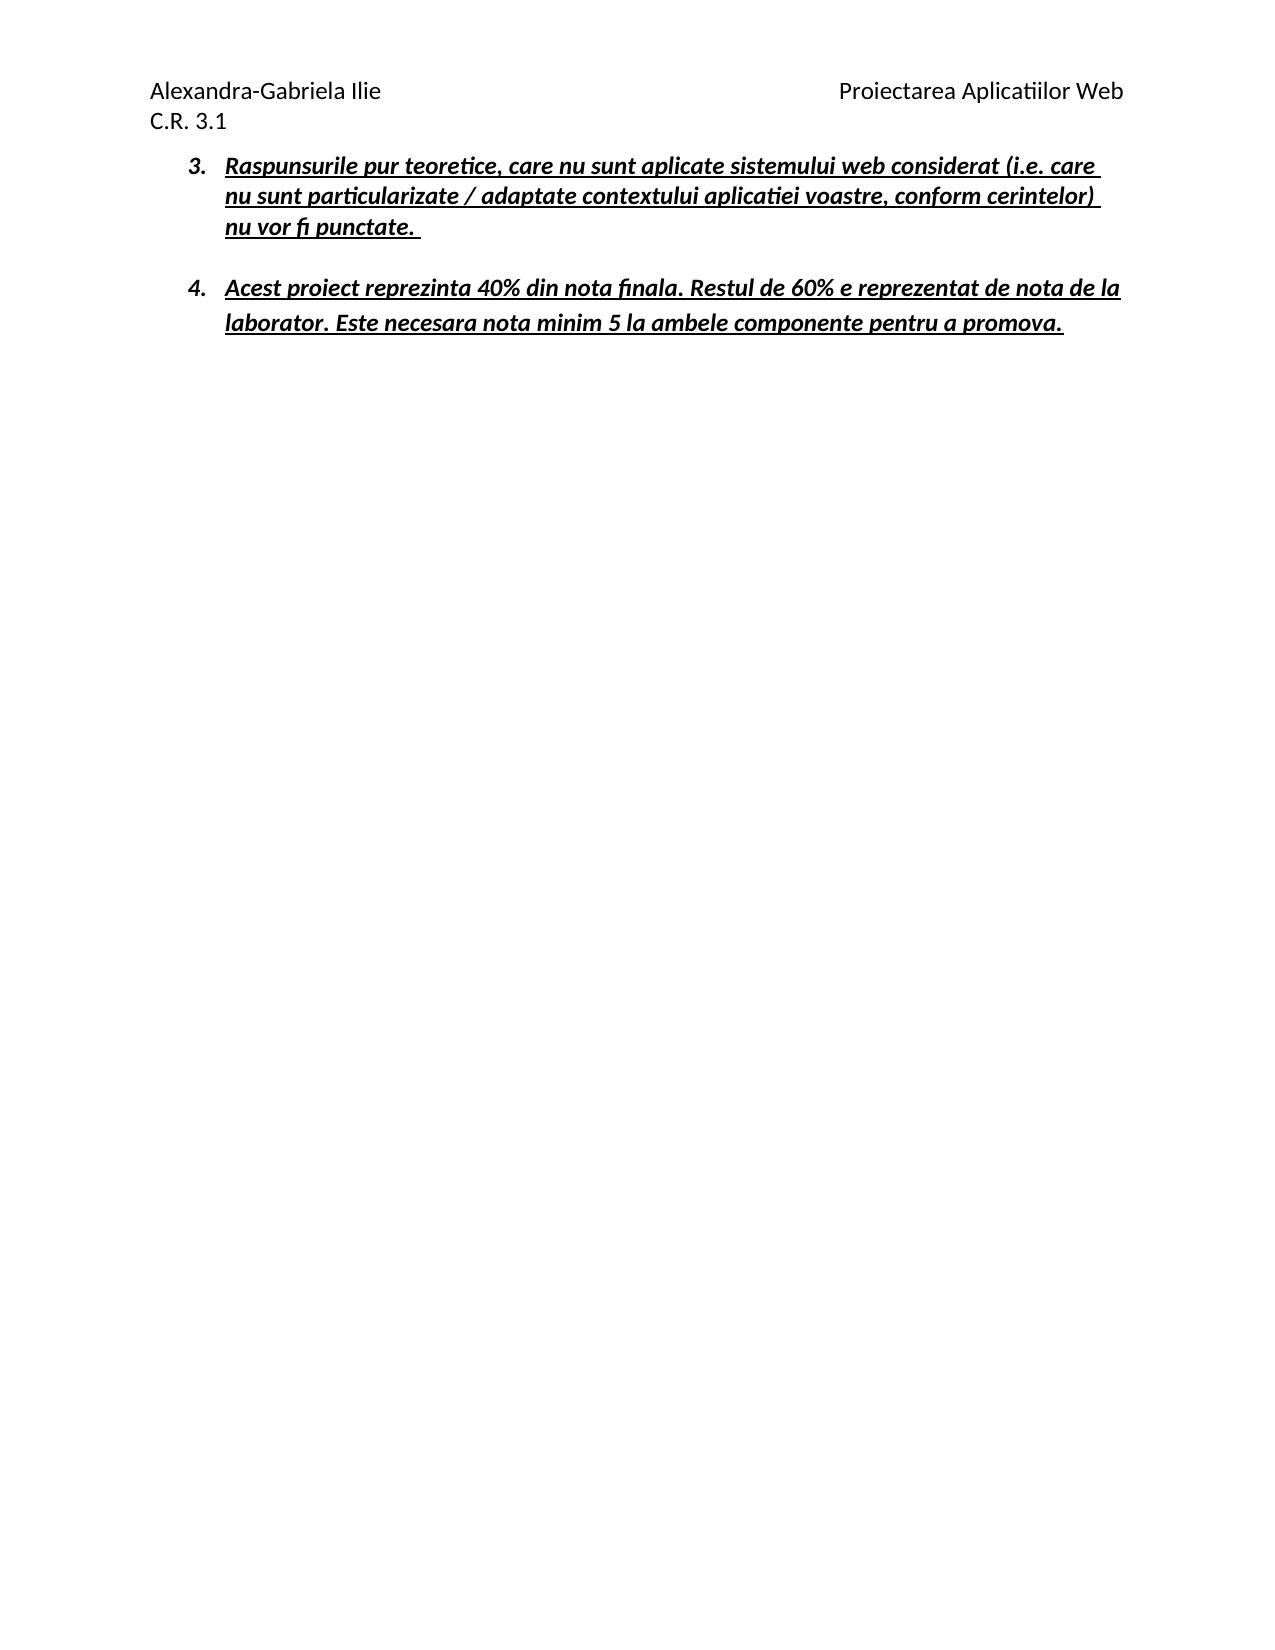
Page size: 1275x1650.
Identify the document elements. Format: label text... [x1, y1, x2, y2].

list Raspunsurile pur teoretice, care nu sunt aplicate sistemului web considerat (i.e. care nu sunt particularizate / adaptate contextului aplicatiei voastre, conform cerintelor) nu vor fi punctate. [187, 150, 1125, 242]
list Acest proiect reprezinta 40% din nota finala. Restul de 60% e reprezentat de nota de la laborator. Este necesara nota minim 5 la ambele componente pentru a promova. [187, 272, 1125, 338]
